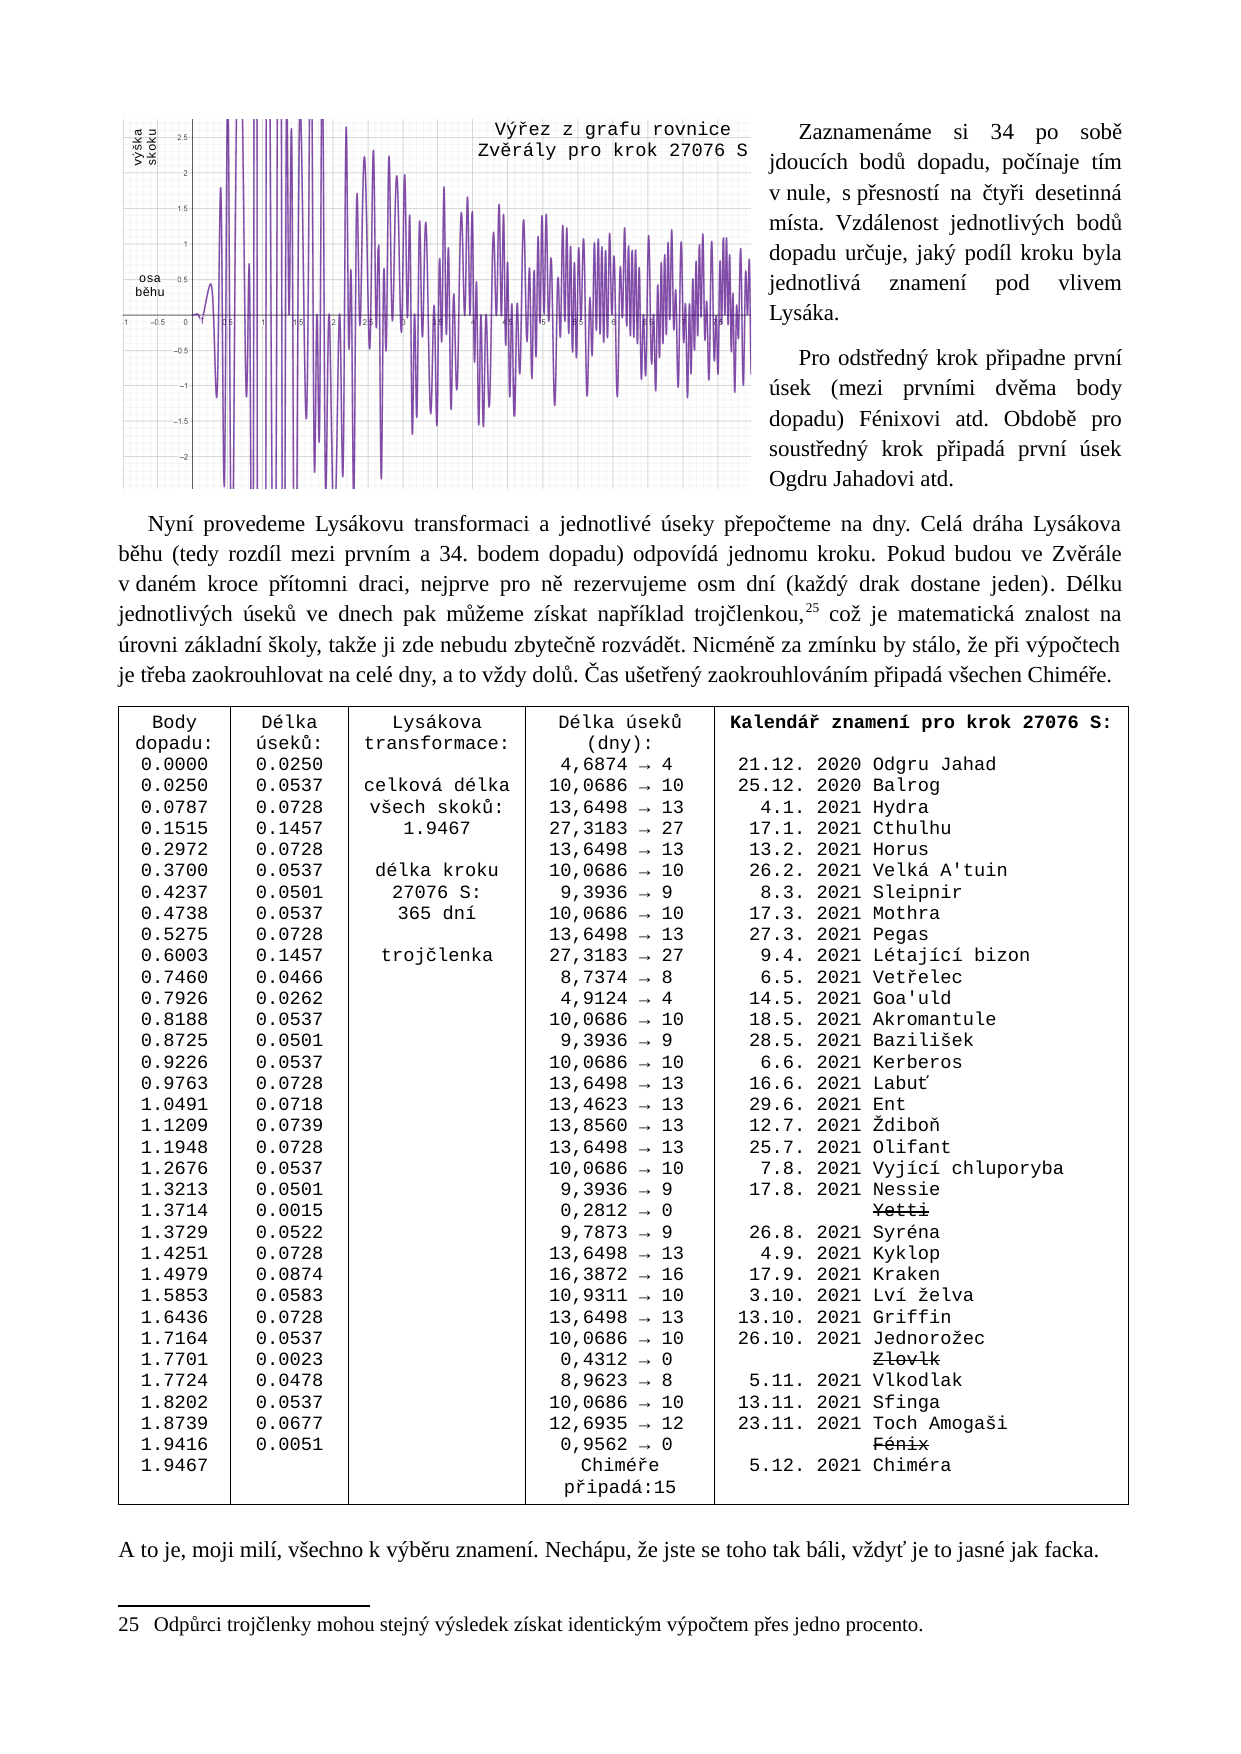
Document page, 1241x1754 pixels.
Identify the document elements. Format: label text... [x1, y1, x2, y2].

table_header Body dopadu: 0.0000 0.0250 0.0787 0.1515 0.2972 0.3700 0.4237 0.4738 0.5275 0.6003 0.7460 0.7926 0.8188 0.8725 0.9226 0.9763 1.0491 1.1209 1.1948 1.2676 1.3213 1.3714 1.3729 1.4251 1.4979 1.5853 1.6436 1.7164 1.7701 1.7724 1.8202 1.8739 1.9416 1.9467 [119, 707, 230, 1504]
text Odpůrci trojčlenky mohou stejný výsledek získat identickým výpočtem přes jedno procento. [118, 1612, 1122, 1636]
text Nyní provedeme Lysákovu transformaci a jednotlivé úseky přepočteme na dny. Celá dráha Lysákova běhu (tedy rozdíl mezi prvním a 34. bodem dopadu) odpovídá jednomu kroku. Pokud budou ve Zvěrále v daném kroce přítomni draci, nejprve pro ně rezervujeme osm dní (každý drak dostane jeden). Délku jednotlivých úseků ve dnech pak můžeme získat například trojčlenkou, což je matematická znalost na úrovni základní školy, takže ji zde nebudu zbytečně rozvádět. Nicméně za zmínku by stálo, že při výpočtech je třeba zaokrouhlovat na celé dny, a to vždy dolů. Čas ušetřený zaokrouhlováním připadá všechen Chiméře. [118, 510, 1122, 687]
picture [122, 119, 752, 489]
table_header Délka úseků: 0.0250 0.0537 0.0728 0.1457 0.0728 0.0537 0.0501 0.0537 0.0728 0.1457 0.0466 0.0262 0.0537 0.0501 0.0537 0.0728 0.0718 0.0739 0.0728 0.0537 0.0501 0.0015 0.0522 0.0728 0.0874 0.0583 0.0728 0.0537 0.0023 0.0478 0.0537 0.0677 0.0051 [231, 707, 348, 1504]
table_header Lysákova transformace: celková délka všech skoků: 1.9467 délka kroku 27076 S: 365 dní trojčlenka [349, 707, 525, 1504]
table_header Kalendář znamení pro krok 27076 S: 21.12. 2020 Odgru Jahad 25.12. 2020 Balrog 4.1. 2021 Hydra 17.1. 2021 Cthulhu 13.2. 2021 Horus 26.2. 2021 Velká A'tuin 8.3. 2021 Sleipnir 17.3. 2021 Mothra 27.3. 2021 Pegas 9.4. 2021 Létající bizon 6.5. 2021 Vetřelec 14.5. 2021 Goa'uld 18.5. 2021 Akromantule 28.5. 2021 Bazilišek 6.6. 2021 Kerberos 16.6. 2021 Labuť 29.6. 2021 Ent 12.7. 2021 Ždiboň 25.7. 2021 Olifant 7.8. 2021 Vyjící chluporyba 17.8. 2021 Nessie Yetti 26.8. 2021 Syréna 4.9. 2021 Kyklop 17.9. 2021 Kraken 3.10. 2021 Lví želva 13.10. 2021 Griffin 26.10. 2021 Jednorožec Zlovlk 5.11. 2021 Vlkodlak 13.11. 2021 Sfinga 23.11. 2021 Toch Amogaši Fénix 5.12. 2021 Chiméra [715, 707, 1128, 1504]
text Pro odstředný krok připadne první úsek (mezi prvními dvěma body dopadu) Fénixovi atd. Obdobě pro soustředný krok připadá první úsek Ogdru Jahadovi atd. [136, 344, 1122, 491]
table_header Délka úseků (dny): 4,6874 → 4 10,0686 → 10 13,6498 → 13 27,3183 → 27 13,6498 → 13 10,0686 → 10 9,3936 → 9 10,0686 → 10 13,6498 → 13 27,3183 → 27 8,7374 → 8 4,9124 → 4 10,0686 → 10 9,3936 → 9 10,0686 → 10 13,6498 → 13 13,4623 → 13 13,8560 → 13 13,6498 → 13 10,0686 → 10 9,3936 → 9 0,2812 → 0 9,7873 → 9 13,6498 → 13 16,3872 → 16 10,9311 → 10 13,6498 → 13 10,0686 → 10 0,4312 → 0 8,9623 → 8 10,0686 → 10 12,6935 → 12 0,9562 → 0 Chiméře připadá:15 [526, 707, 714, 1504]
text Zaznamenáme si 34 po sobě jdoucích bodů dopadu, počínaje tím v nule, s přesností na čtyři desetinná místa. Vzdálenost jednotlivých bodů dopadu určuje, jaký podíl kroku byla jednotlivá znamení pod vlivem Lysáka. [136, 118, 1122, 326]
text A to je, moji milí, všechno k výběru znamení. Nechápu, že jste se toho tak báli, vždyť je to jasné jak facka. [118, 1536, 1122, 1563]
